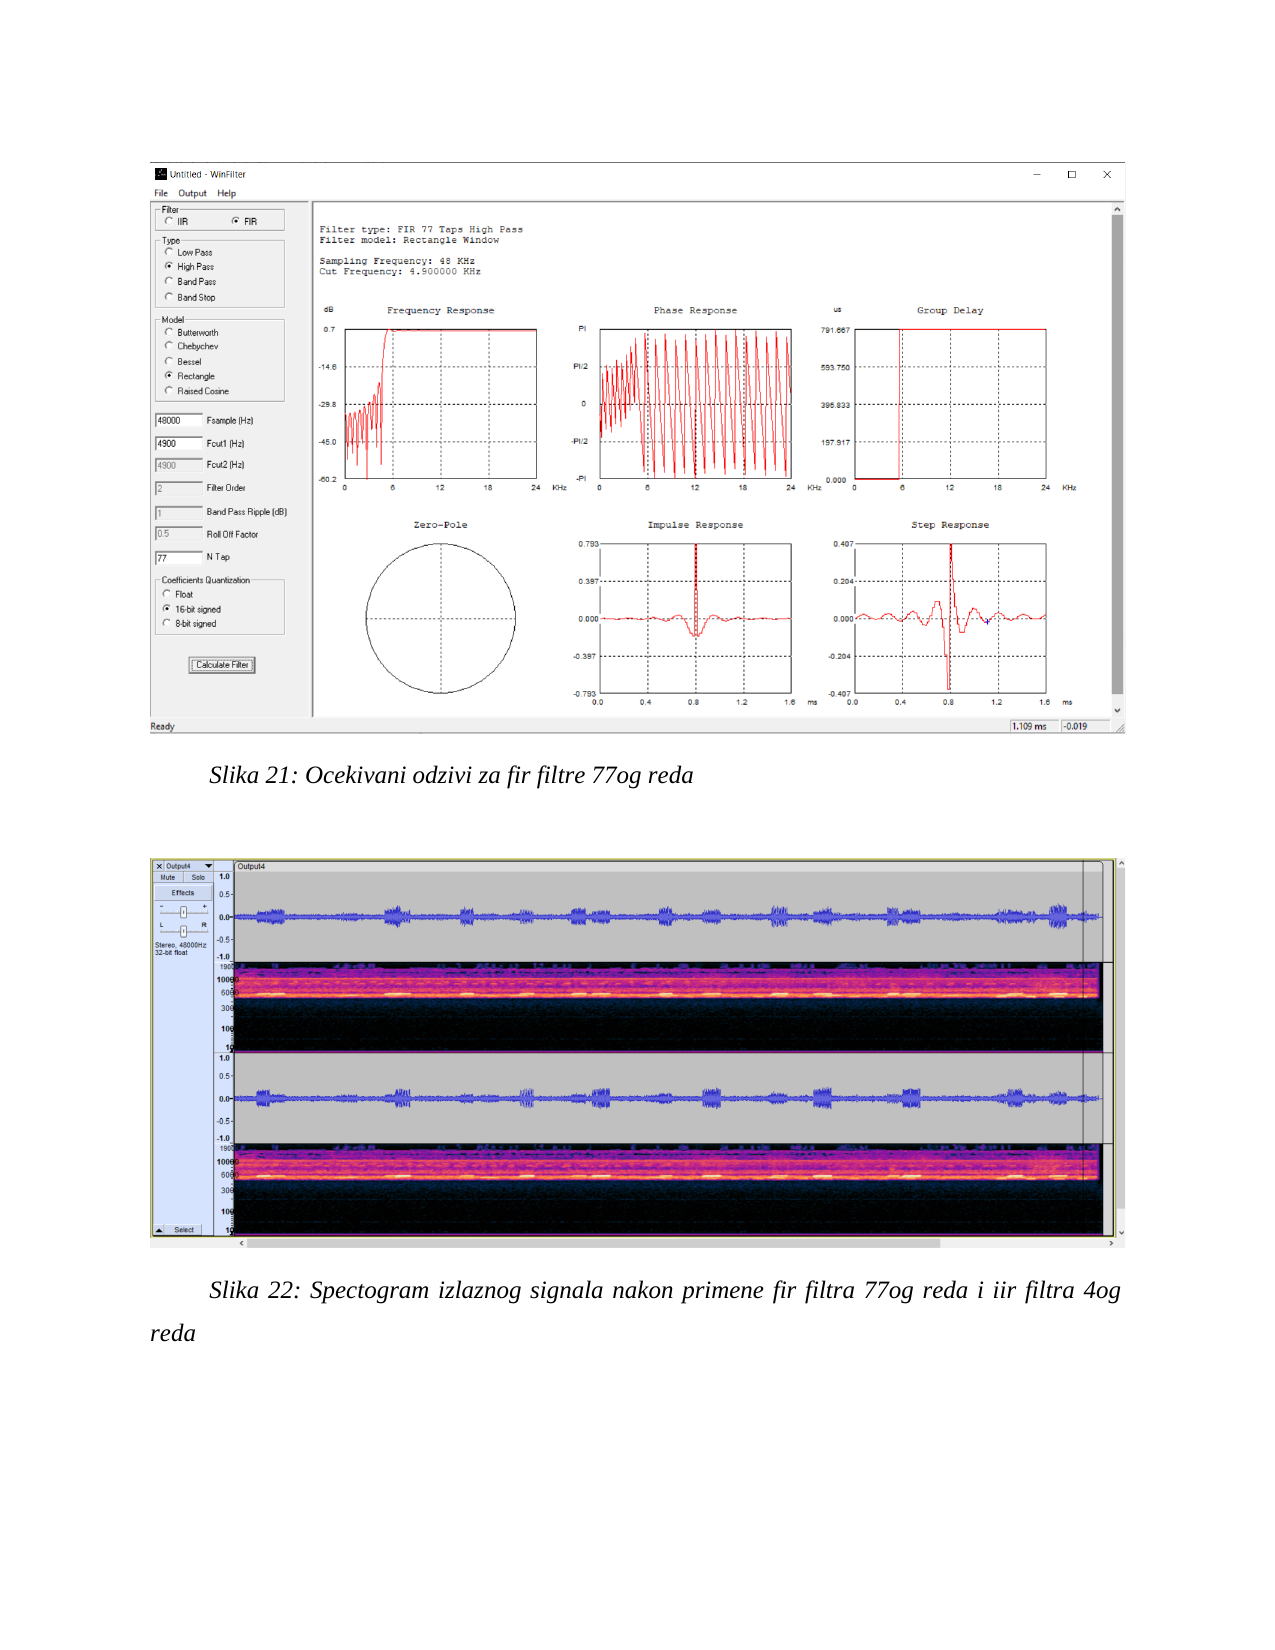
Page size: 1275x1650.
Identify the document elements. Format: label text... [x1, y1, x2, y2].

text Slika 21: Ocekivani odzivi za fir filtre 77og reda [150, 734, 1125, 789]
text Slika 22: Spectogram izlaznog signala nakon primene fir filtra 77og reda i iir filtra 4og reda [150, 1248, 1125, 1347]
picture [150, 162, 1125, 734]
picture [150, 858, 1125, 1248]
